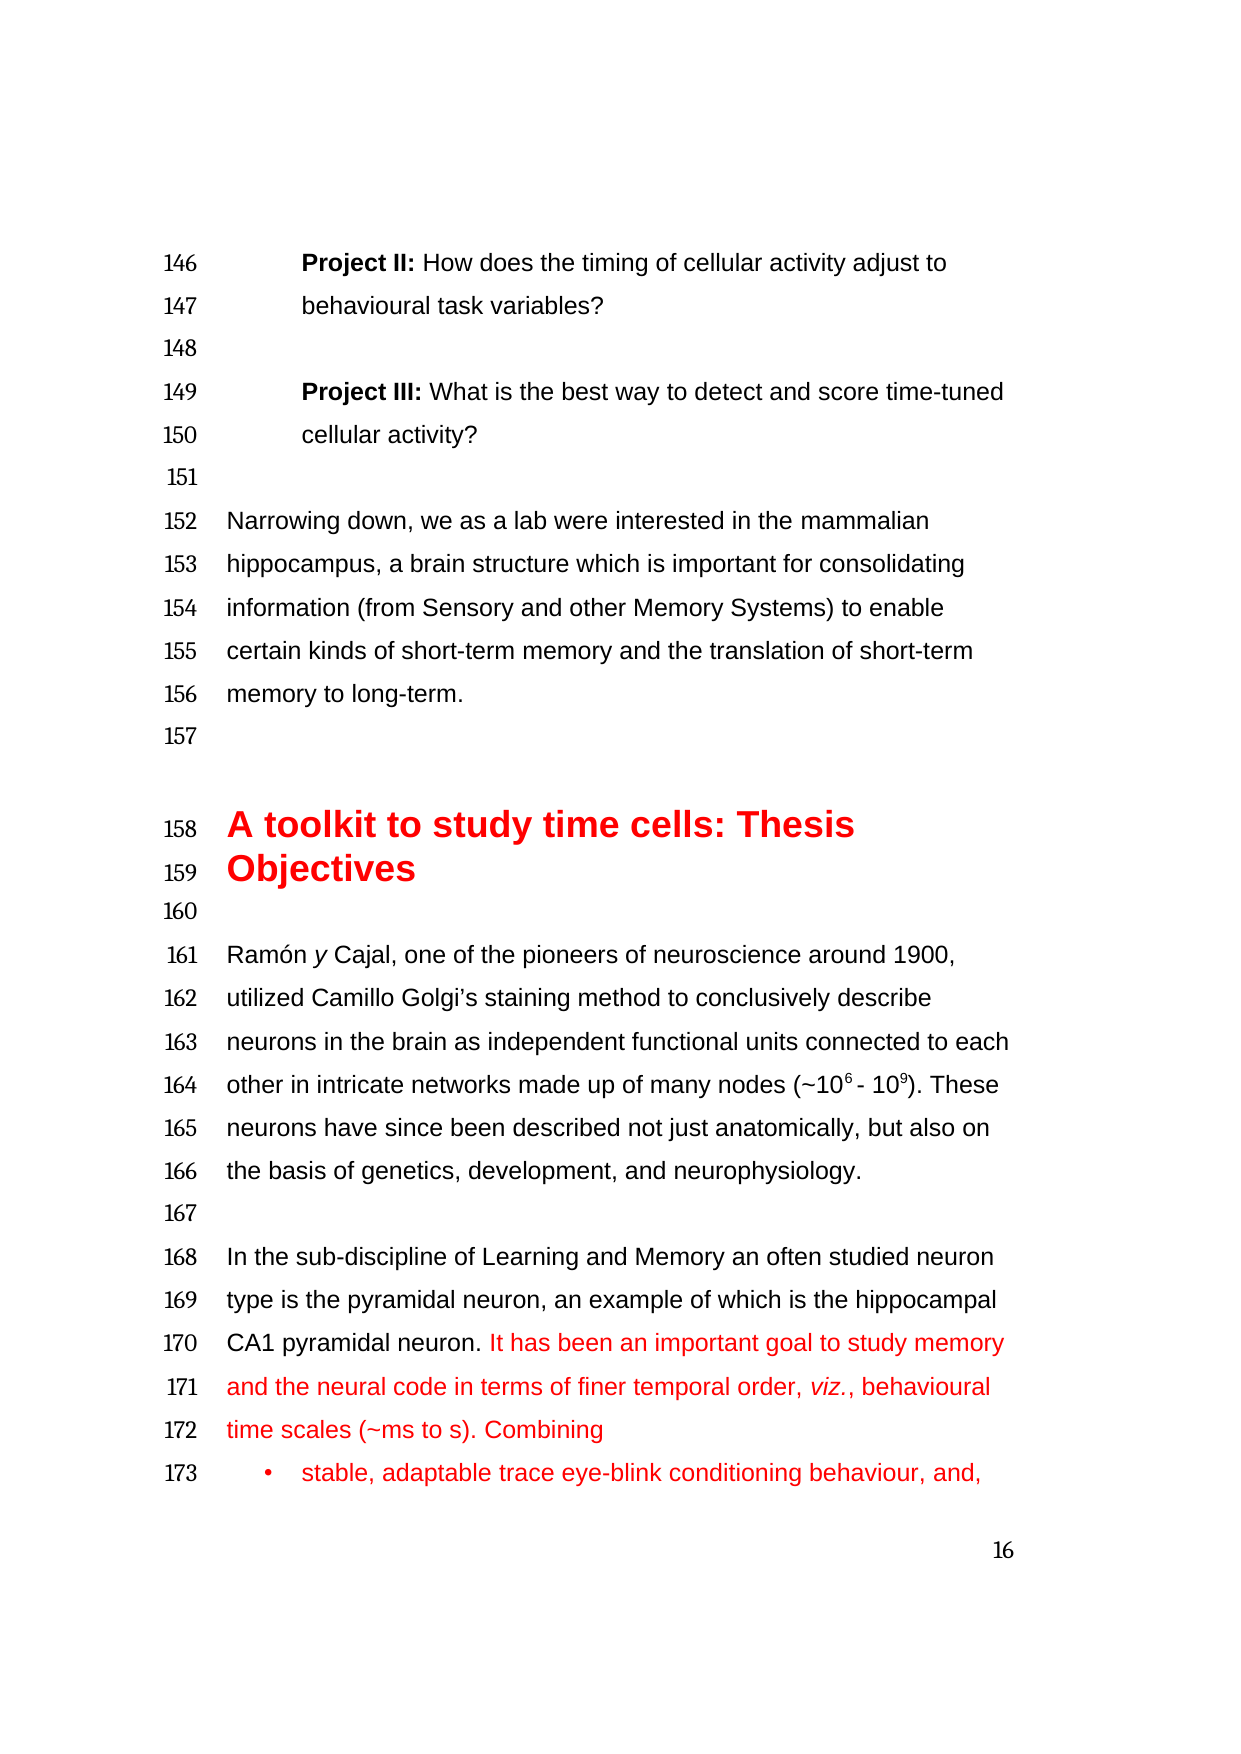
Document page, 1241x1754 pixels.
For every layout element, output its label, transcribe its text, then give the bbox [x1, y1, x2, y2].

list stable, adaptable trace eye-blink conditioning behaviour, and, [264, 1458, 1014, 1487]
text Narrowing down, we as a lab were interested in the mammalian hippocampus, a brain structure which is important for consolidating information (from Sensory and other Memory Systems) to enable certain kinds of short-term memory and the translation of short-term memory to long-term. [226, 506, 1014, 708]
subtitle A toolkit to study time cells: Thesis Objectives [226, 803, 1014, 889]
text In the sub-discipline of Learning and Memory an often studied neuron type is the pyramidal neuron, an example of which is the hippocampal CA1 pyramidal neuron. It has been an important goal to study memory and the neural code in terms of finer temporal order, viz., behavioural time scales (~ms to s). Combining [226, 1242, 1014, 1443]
text Ramón y Cajal, one of the pioneers of neuroscience around 1900, utilized Camillo Golgi’s staining method to conclusively describe neurons in the brain as independent functional units connected to each other in intricate networks made up of many nodes (~106 - 109). These neurons have since been described not just anatomically, but also on the basis of genetics, development, and neurophysiology. [226, 940, 1014, 1185]
text Project III: What is the best way to detect and score time-tuned cellular activity? [301, 377, 1014, 449]
text Project II: How does the timing of cellular activity adjust to behavioural task variables? [301, 248, 1014, 319]
